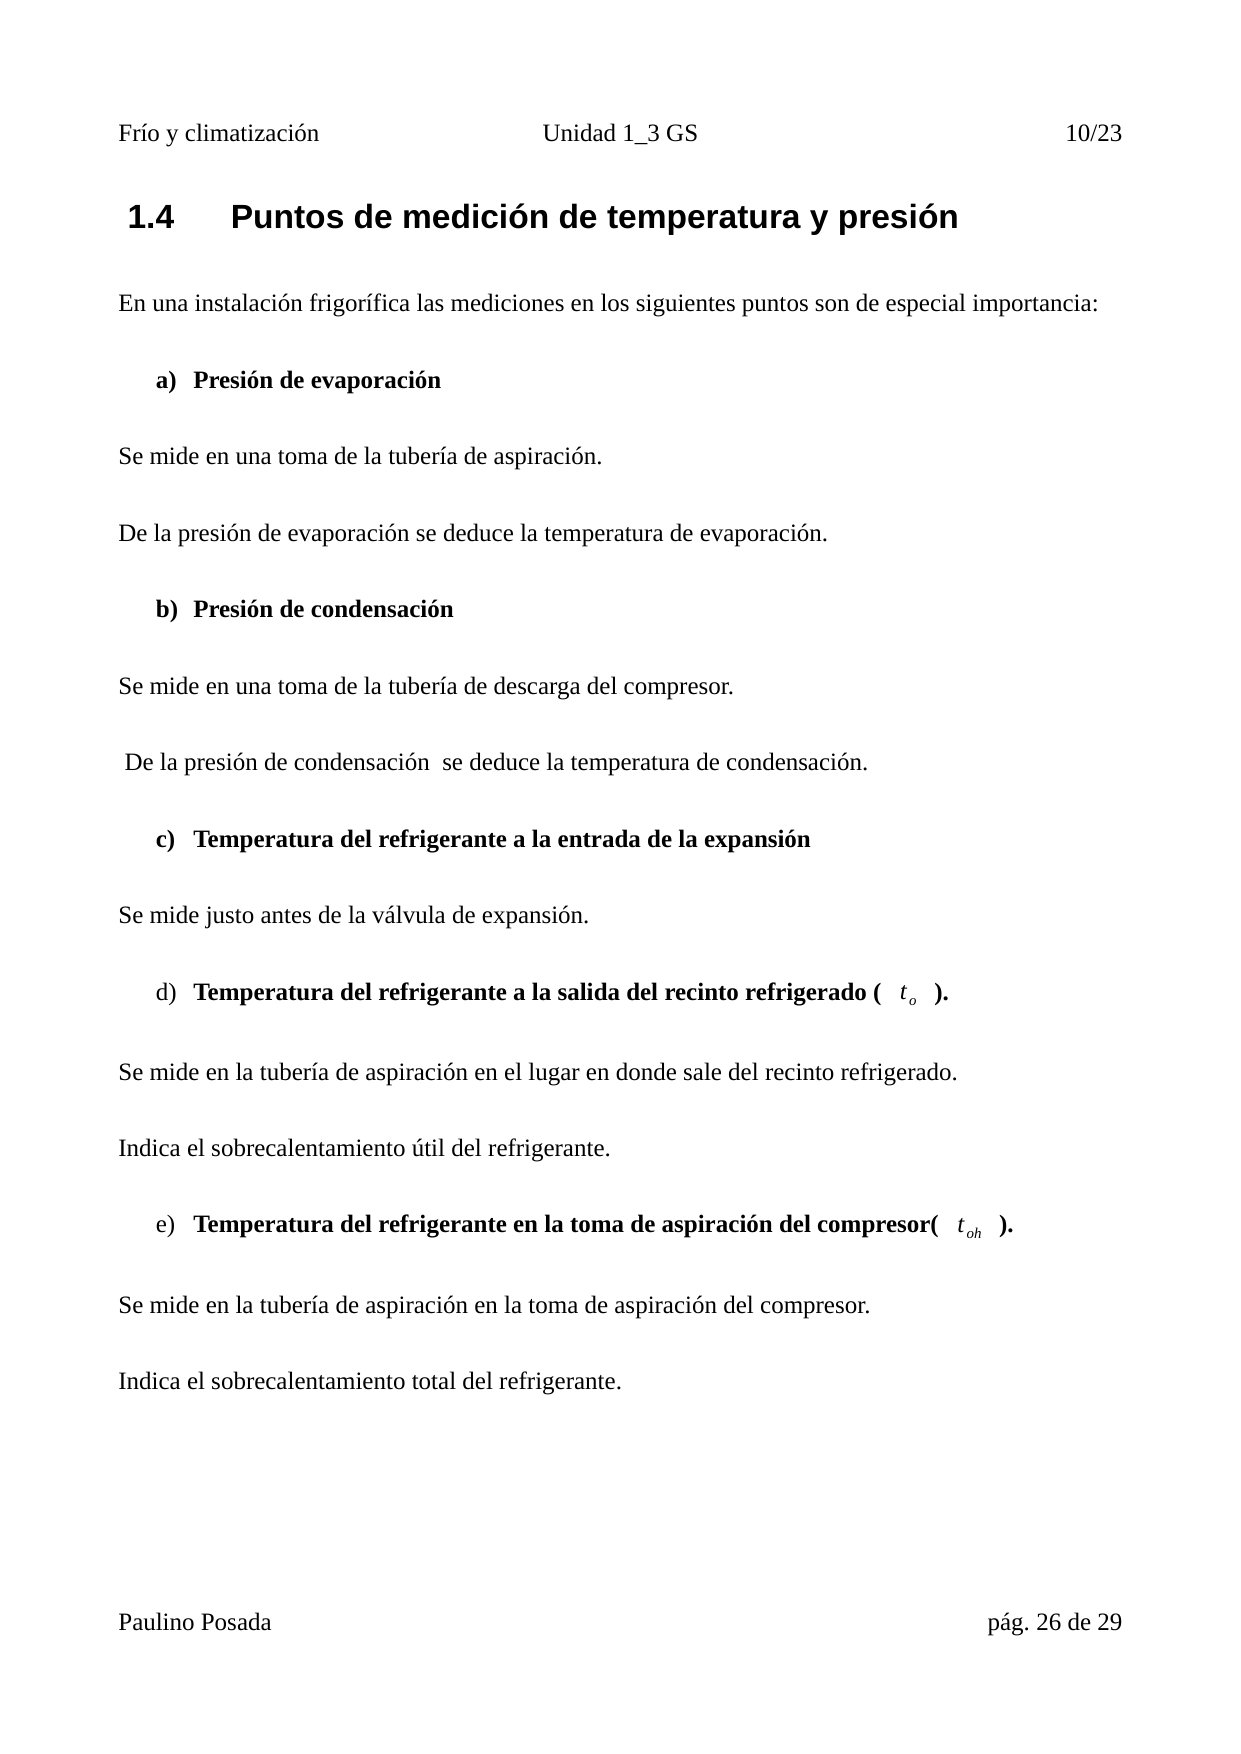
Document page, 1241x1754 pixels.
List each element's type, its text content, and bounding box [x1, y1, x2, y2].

list Indica el sobrecalentamiento útil del refrigerante. [118, 1133, 1122, 1162]
list Temperatura del refrigerante a la salida del recinto refrigerado (). [156, 977, 1122, 1009]
text De la presión de condensación se deduce la temperatura de condensación. [118, 747, 1122, 776]
text Se mide en una toma de la tubería de aspiración. [118, 441, 1122, 470]
list Temperatura del refrigerante a la entrada de la expansión [156, 824, 1122, 852]
text Se mide en una toma de la tubería de descarga del compresor. [118, 671, 1122, 699]
text Indica el sobrecalentamiento total del refrigerante. [118, 1366, 1122, 1395]
list Presión de condensación [156, 594, 1122, 623]
text De la presión de evaporación se deduce la temperatura de evaporación. [118, 518, 1122, 547]
subtitle Puntos de medición de temperatura y presión [118, 197, 1122, 236]
list Se mide en la tubería de aspiración en el lugar en donde sale del recinto refrigerado. [118, 1057, 1122, 1085]
list Temperatura del refrigerante en la toma de aspiración del compresor(). [156, 1209, 1122, 1242]
list Presión de evaporación [156, 365, 1122, 394]
text Se mide en la tubería de aspiración en la toma de aspiración del compresor. [118, 1290, 1122, 1318]
text En una instalación frigorífica las mediciones en los siguientes puntos son de especial importancia: [118, 288, 1122, 317]
text Se mide justo antes de la válvula de expansión. [118, 900, 1122, 929]
